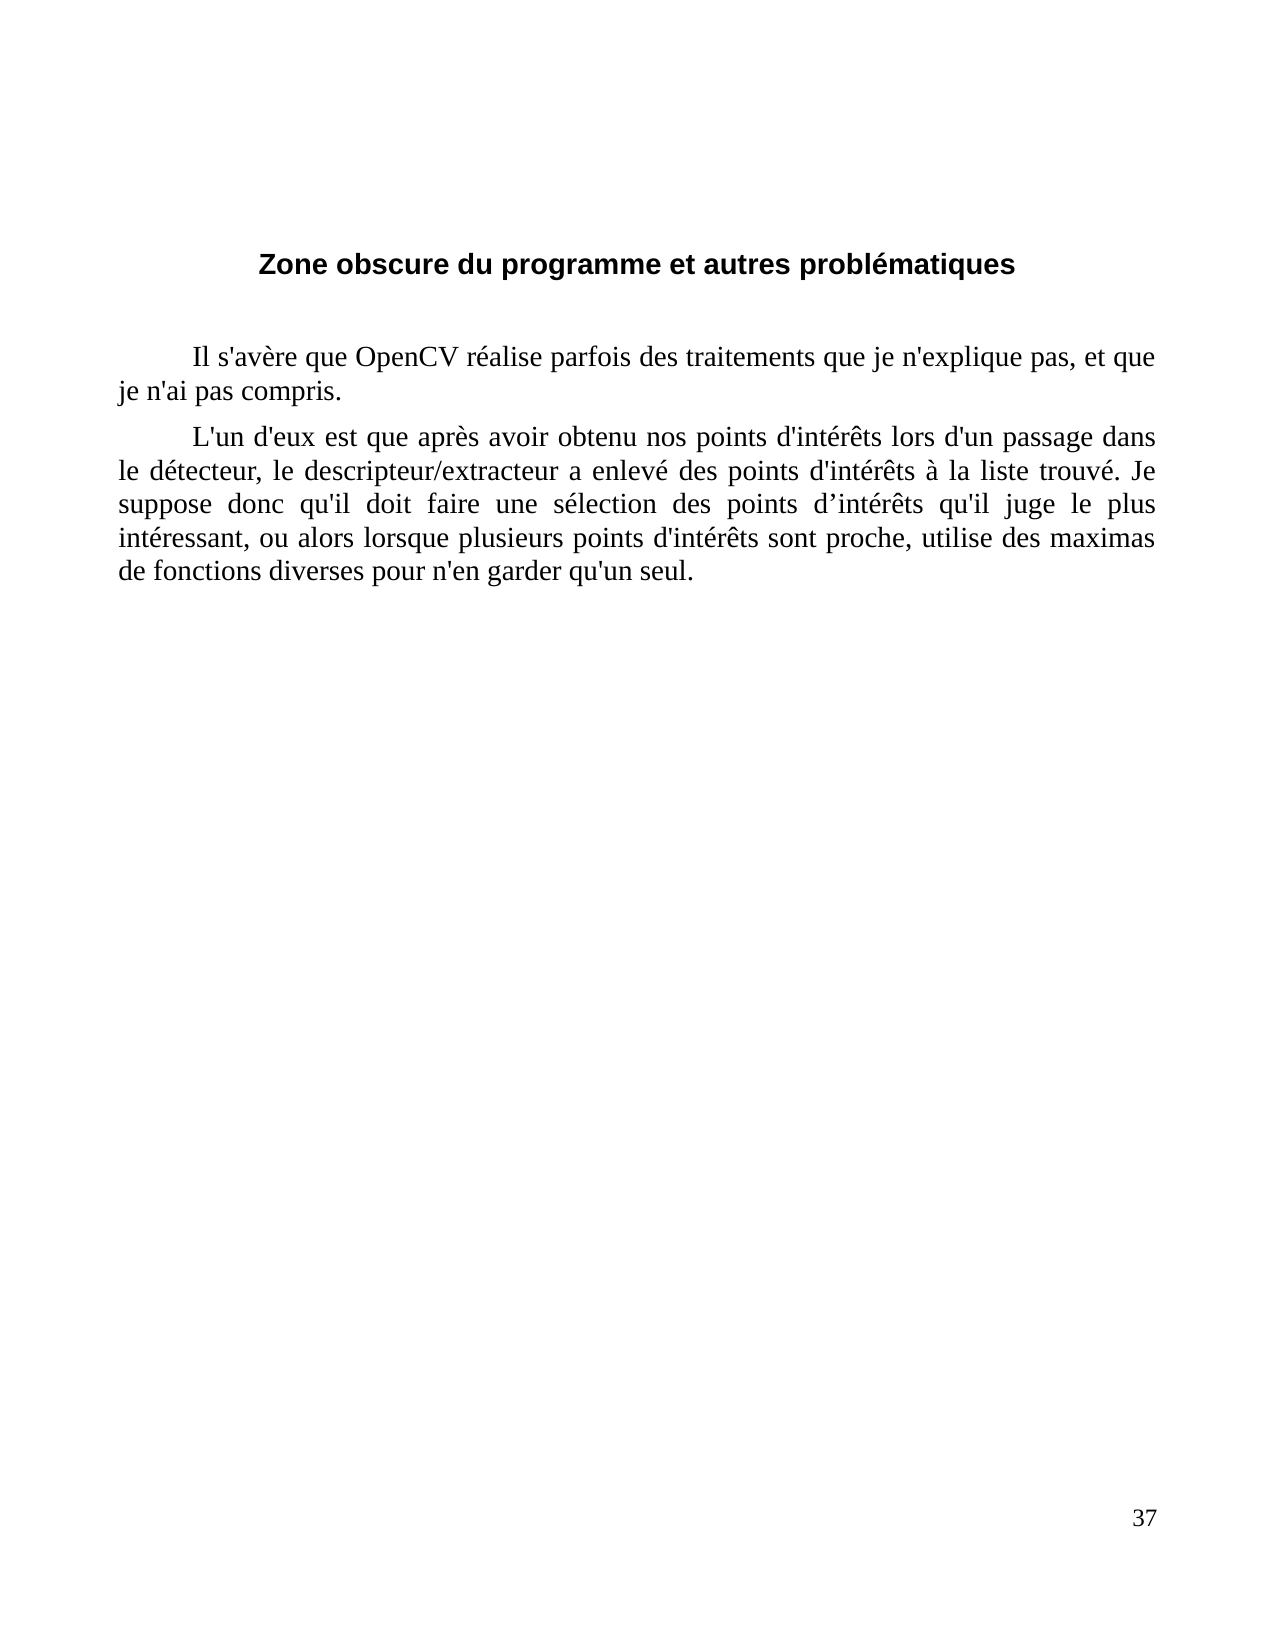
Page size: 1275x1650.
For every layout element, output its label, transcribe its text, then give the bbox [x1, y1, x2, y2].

subtitle Zone obscure du programme et autres problématiques [118, 247, 1157, 281]
text L'un d'eux est que après avoir obtenu nos points d'intérêts lors d'un passage dans le détecteur, le descripteur/extracteur a enlevé des points d'intérêts à la liste trouvé. Je suppose donc qu'il doit faire une sélection des points d’intérêts qu'il juge le plus intéressant, ou alors lorsque plusieurs points d'intérêts sont proche, utilise des maximas de fonctions diverses pour n'en garder qu'un seul. [118, 419, 1157, 587]
text Il s'avère que OpenCV réalise parfois des traitements que je n'explique pas, et que je n'ai pas compris. [118, 339, 1157, 407]
